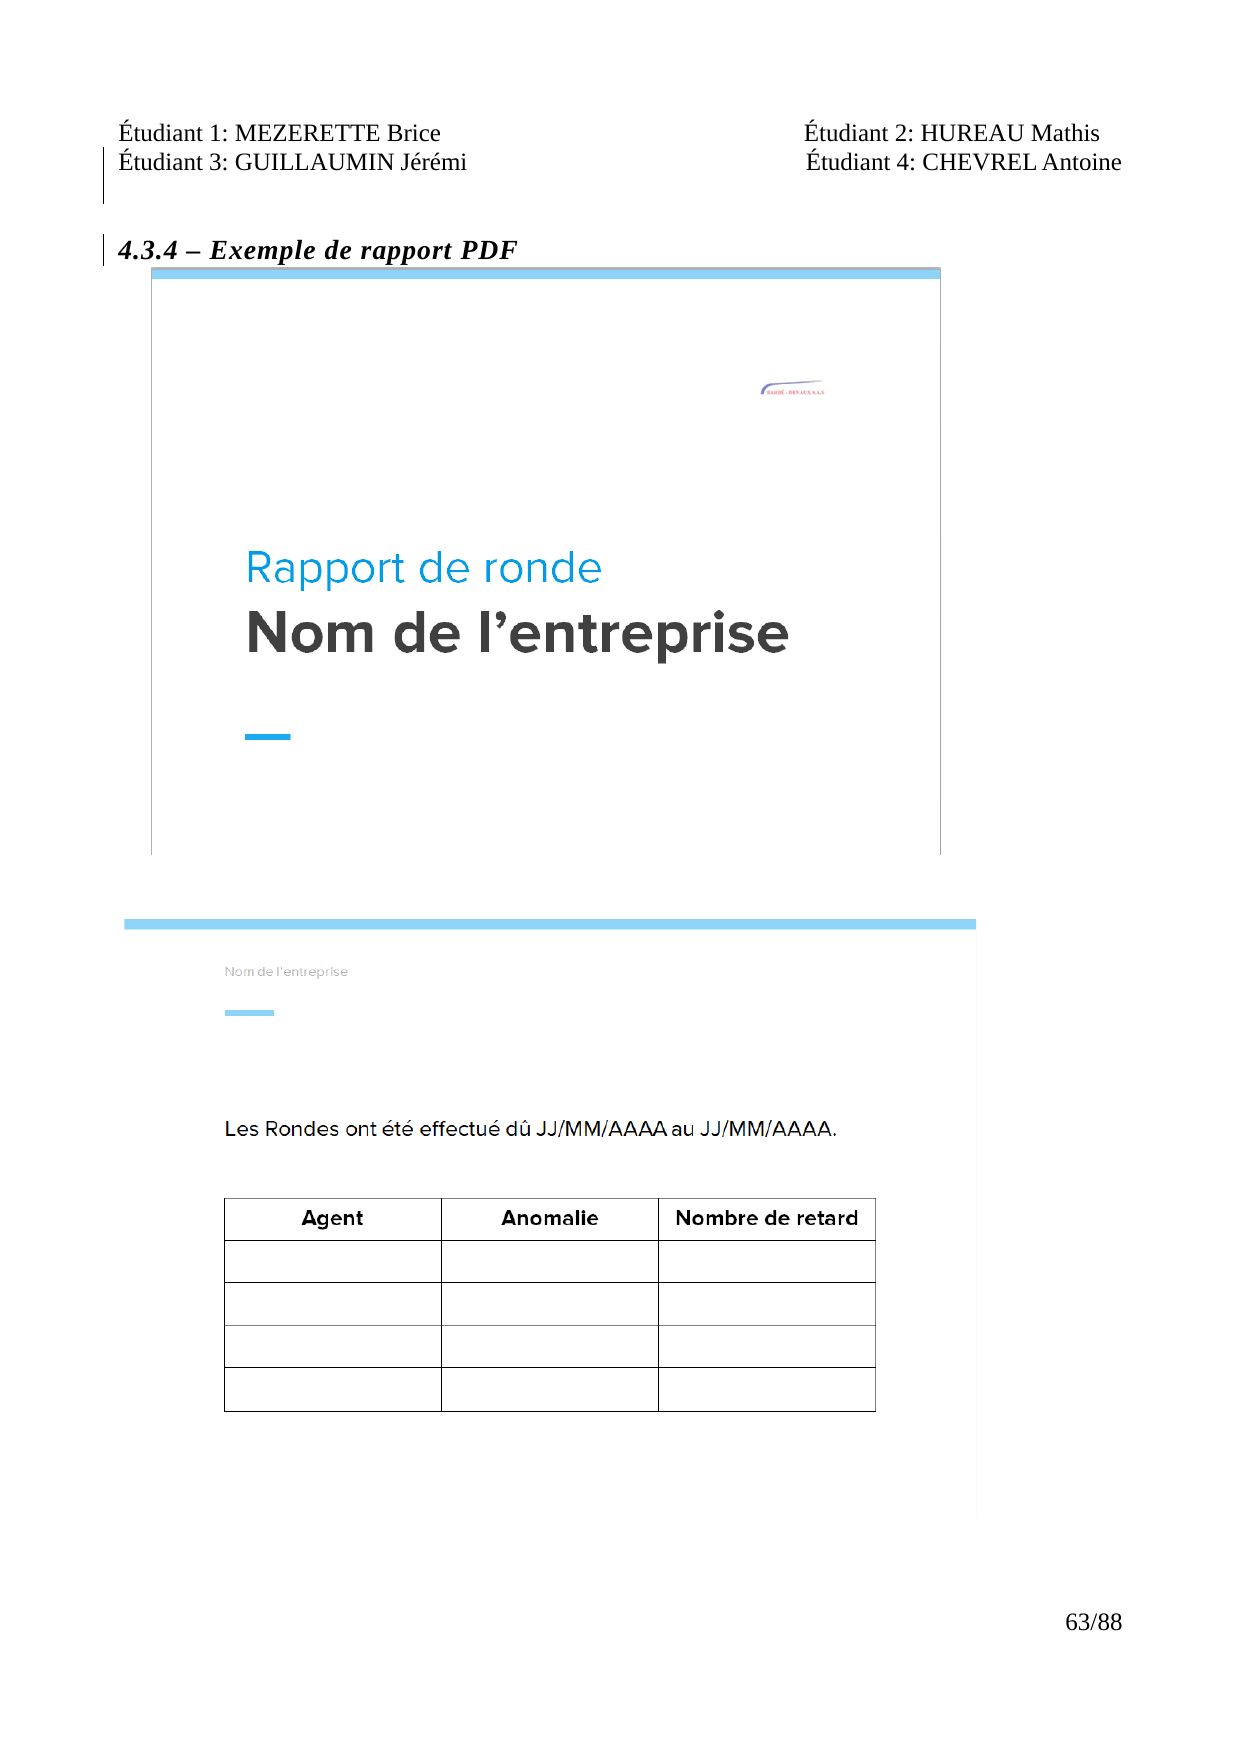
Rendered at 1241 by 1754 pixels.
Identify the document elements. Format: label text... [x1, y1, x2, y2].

picture [124, 919, 977, 1519]
picture [151, 267, 941, 855]
subtitle 4.3.4 – Exemple de rapport PDF [118, 234, 1122, 266]
